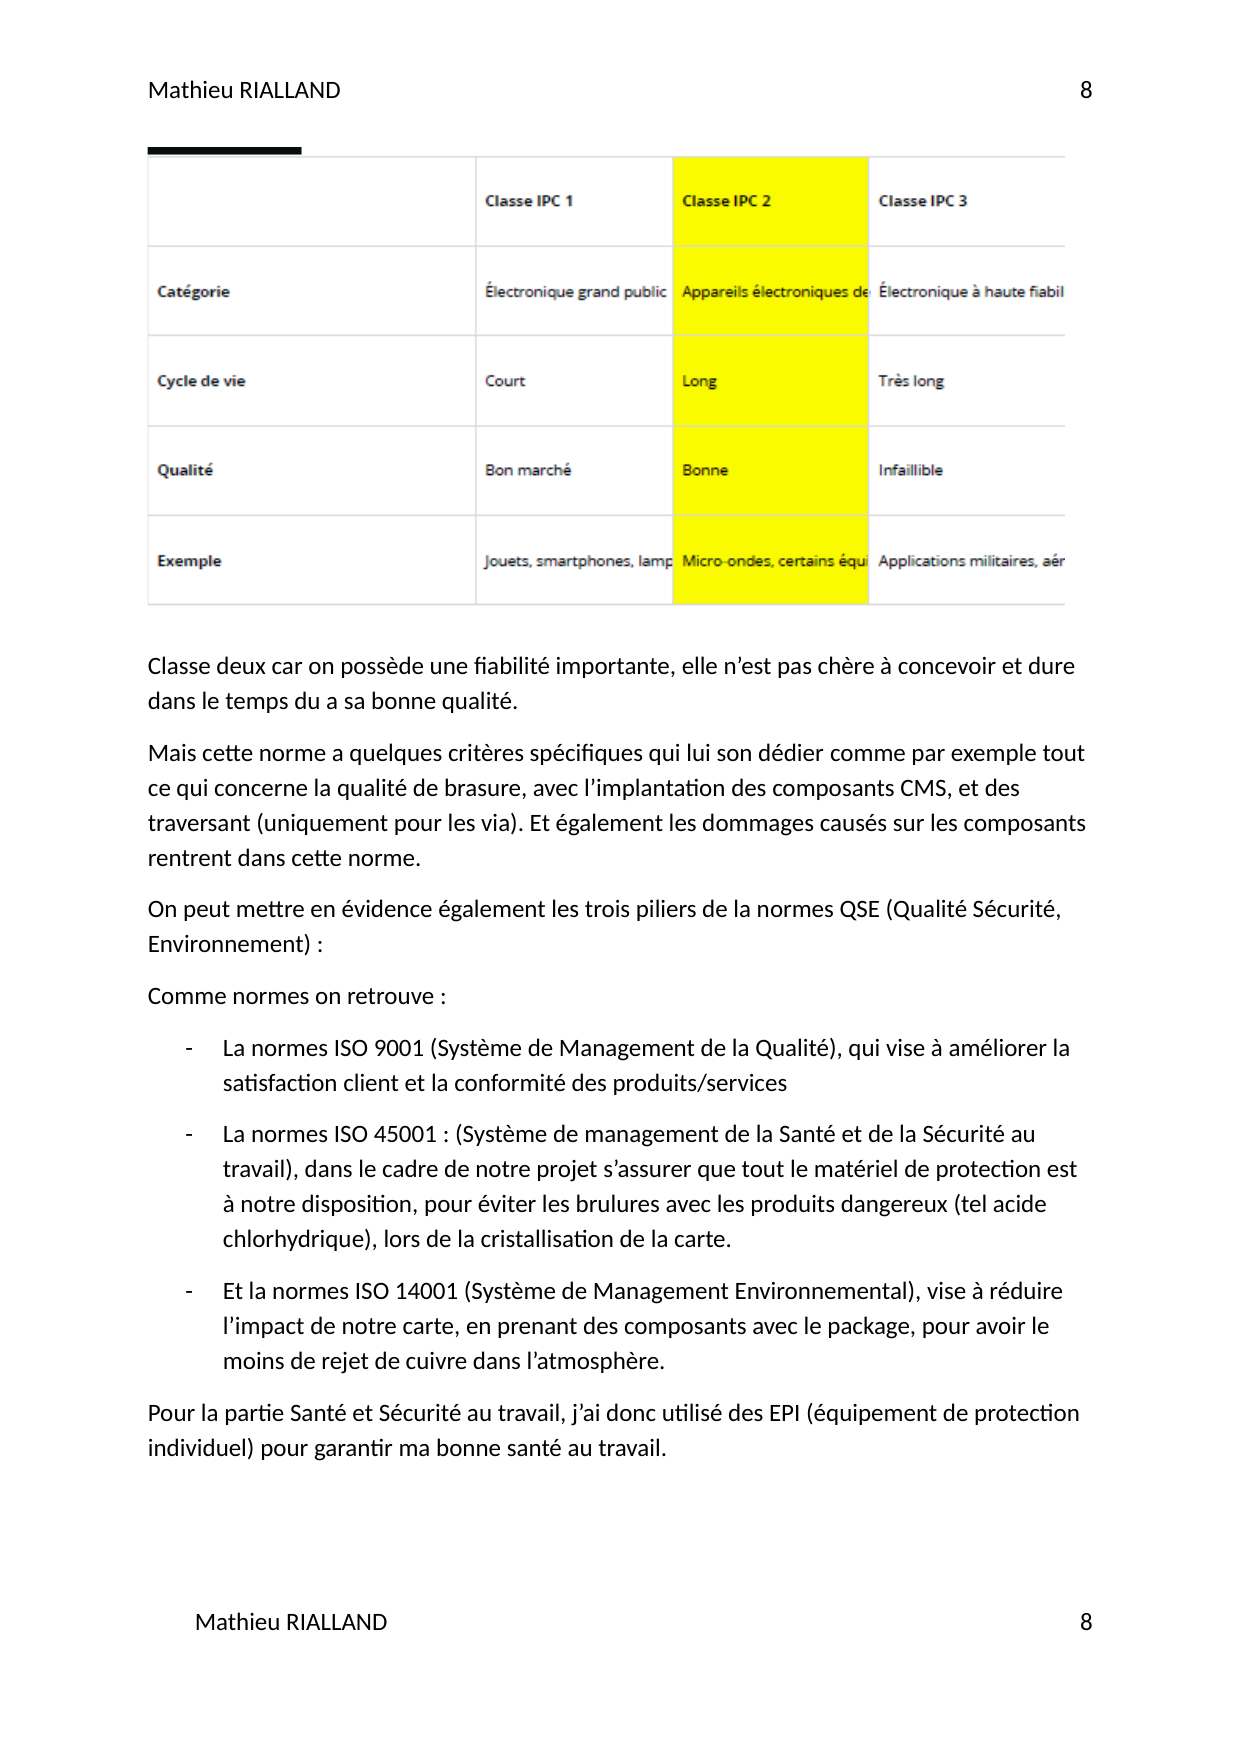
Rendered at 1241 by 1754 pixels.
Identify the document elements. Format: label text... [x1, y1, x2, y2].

text Mais cette norme a quelques critères spécifiques qui lui son dédier comme par exemple tout ce qui concerne la qualité de brasure, avec l’implantation des composants CMS, et des traversant (uniquement pour les via). Et également les dommages causés sur les composants rentrent dans cette norme. [148, 737, 1093, 872]
text Comme normes on retrouve : [148, 980, 1093, 1011]
text Classe deux car on possède une fiabilité importante, elle n’est pas chère à concevoir et dure dans le temps du a sa bonne qualité. [148, 650, 1093, 716]
text On peut mettre en évidence également les trois piliers de la normes QSE (Qualité Sécurité, Environnement) : [148, 893, 1093, 959]
list La normes ISO 45001 : (Système de management de la Santé et de la Sécurité au travail), dans le cadre de notre projet s’assurer que tout le matériel de protection est à notre disposition, pour éviter les brulures avec les produits dangereux (tel acide chlorhydrique), lors de la cristallisation de la carte. [185, 1118, 1093, 1254]
list Et la normes ISO 14001 (Système de Management Environnemental), vise à réduire l’impact de notre carte, en prenant des composants avec le package, pour avoir le moins de rejet de cuivre dans l’atmosphère. [185, 1275, 1093, 1376]
list La normes ISO 9001 (Système de Management de la Qualité), qui vise à améliorer la satisfaction client et la conformité des produits/services [185, 1032, 1093, 1097]
text Pour la partie Santé et Sécurité au travail, j’ai donc utilisé des EPI (équipement de protection individuel) pour garantir ma bonne santé au travail. [148, 1397, 1093, 1462]
